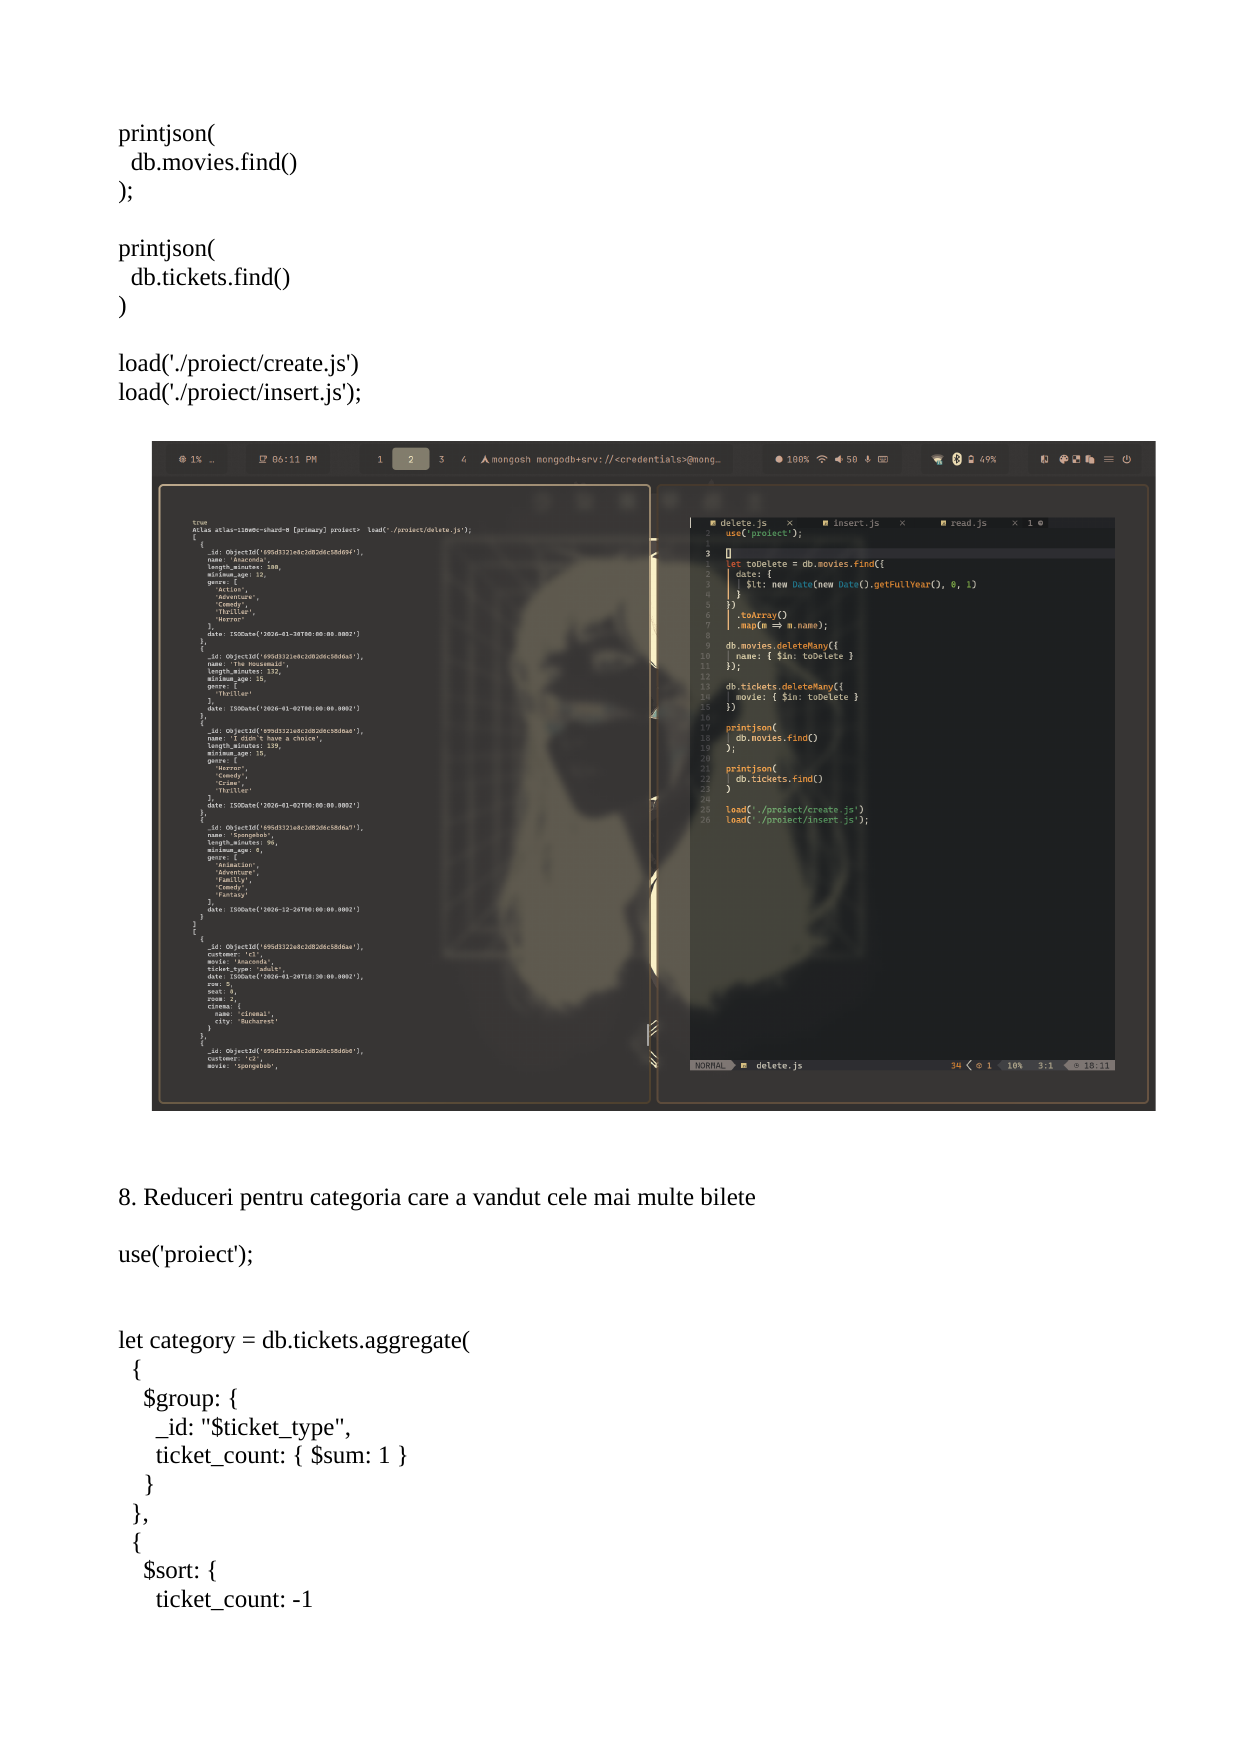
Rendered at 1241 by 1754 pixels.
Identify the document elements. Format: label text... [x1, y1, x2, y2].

text ticket_count: -1 [118, 1584, 1122, 1613]
text $group: { [118, 1383, 1122, 1412]
text printjson( [118, 233, 1122, 262]
text }, [118, 1498, 1122, 1527]
text ticket_count: { $sum: 1 } [118, 1441, 1122, 1469]
text 8. Reduceri pentru categoria care a vandut cele mai multe bilete [118, 1182, 1122, 1211]
text printjson( [118, 118, 1122, 147]
text db.tickets.find() [118, 262, 1122, 291]
text ); [118, 176, 1122, 204]
text $sort: { [118, 1556, 1122, 1584]
text ) [118, 291, 1122, 319]
text { [118, 1354, 1122, 1383]
text db.movies.find() [118, 147, 1122, 176]
text load('./proiect/create.js') [118, 348, 1122, 377]
text load('./proiect/insert.js'); [118, 377, 1122, 406]
picture [151, 441, 1156, 1111]
text use('proiect'); [118, 1239, 1122, 1268]
text let category = db.tickets.aggregate( [118, 1326, 1122, 1354]
text { [118, 1527, 1122, 1556]
text _id: "$ticket_type", [118, 1412, 1122, 1441]
text } [118, 1469, 1122, 1498]
